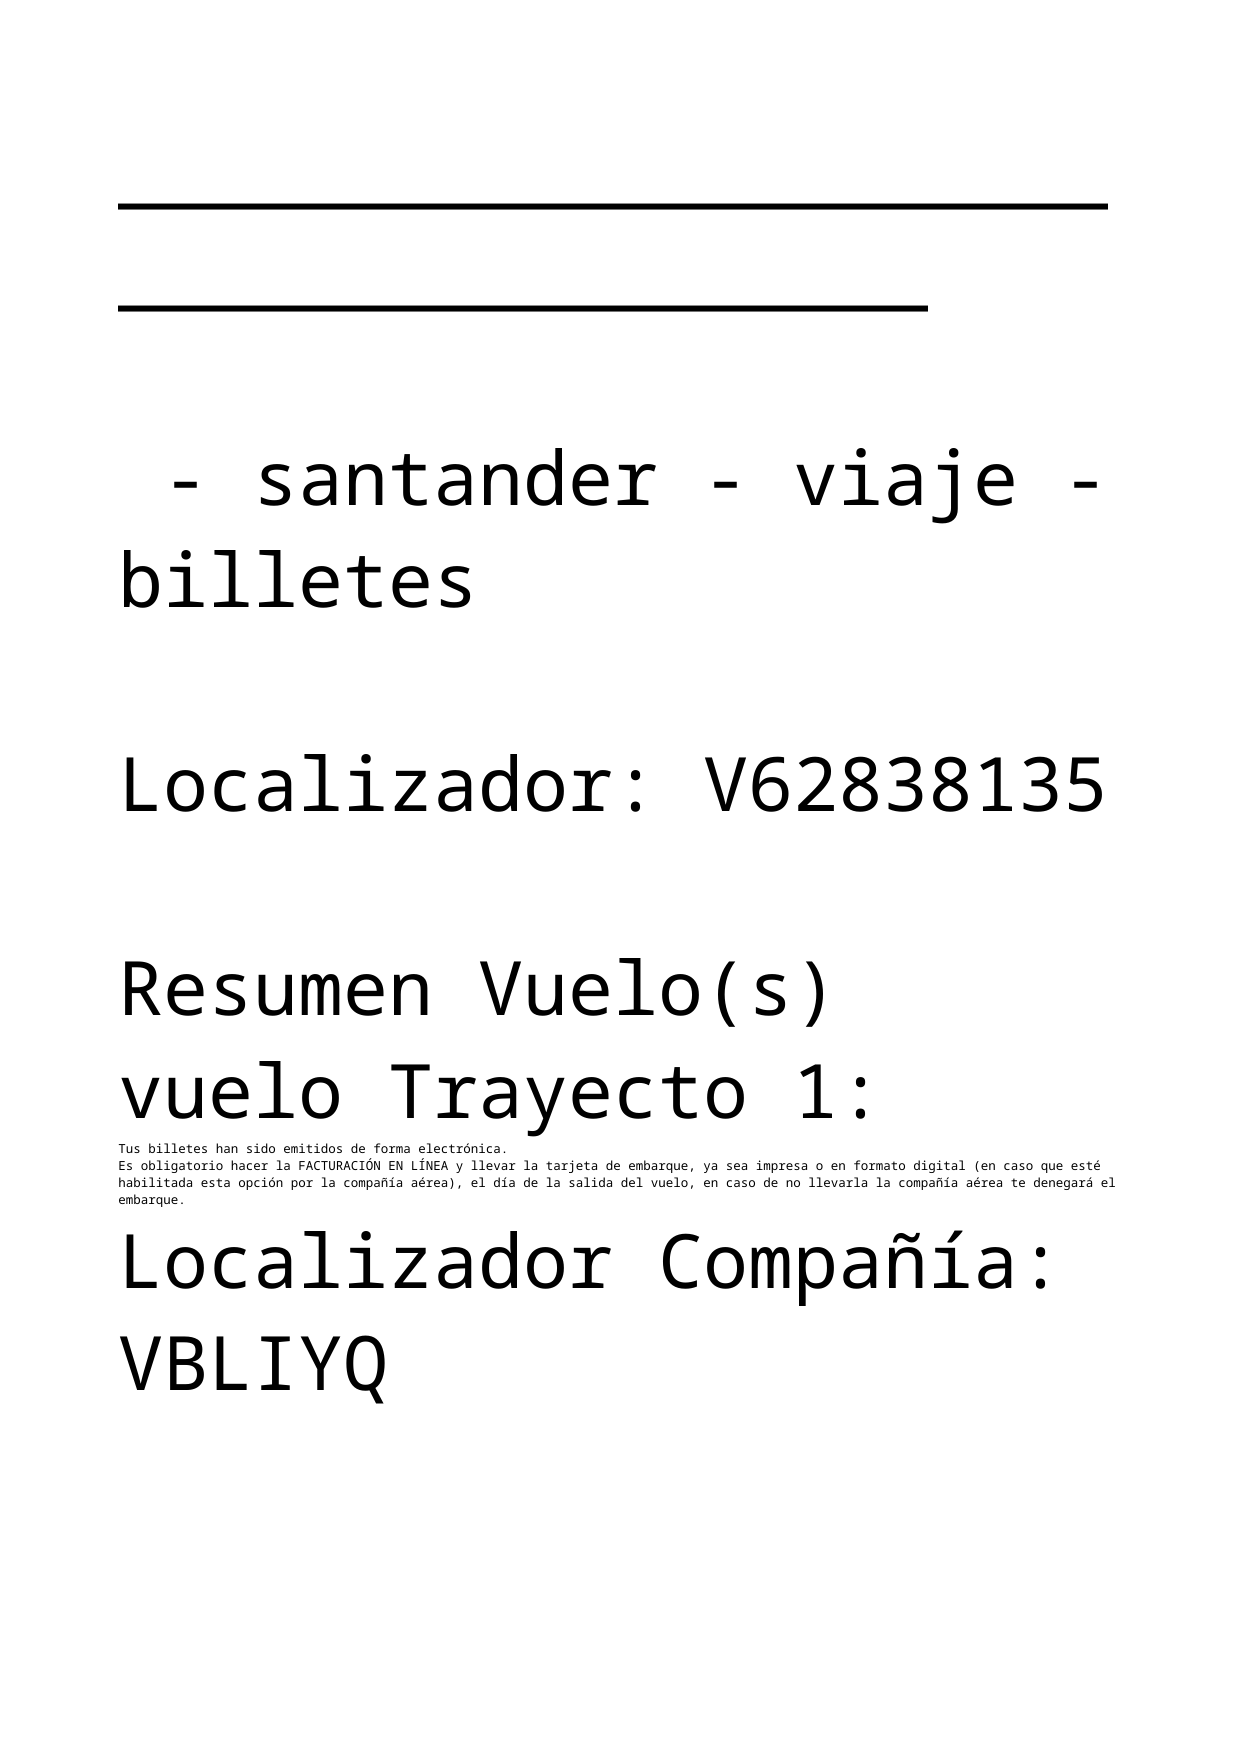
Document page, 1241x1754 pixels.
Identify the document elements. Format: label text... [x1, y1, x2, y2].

text - santander - viaje - billetes [118, 425, 1122, 629]
text Es obligatorio hacer la FACTURACIÓN EN LÍNEA y llevar la tarjeta de embarque, ya sea impresa o en formato digital (en caso que esté habilitada esta opción por la compañía aérea), el día de la salida del vuelo, en caso de no llevarla la compañía aérea te denegará el embarque. [118, 1157, 1122, 1208]
text ________________________________________ [118, 118, 1122, 322]
text Tus billetes han sido emitidos de forma electrónica. [118, 1140, 1122, 1157]
text Resumen Vuelo(s) [118, 936, 1122, 1038]
text Localizador: V62838135 [118, 731, 1122, 833]
text Localizador Compañía: VBLIYQ [118, 1208, 1122, 1413]
text vuelo Trayecto 1: [118, 1038, 1122, 1140]
